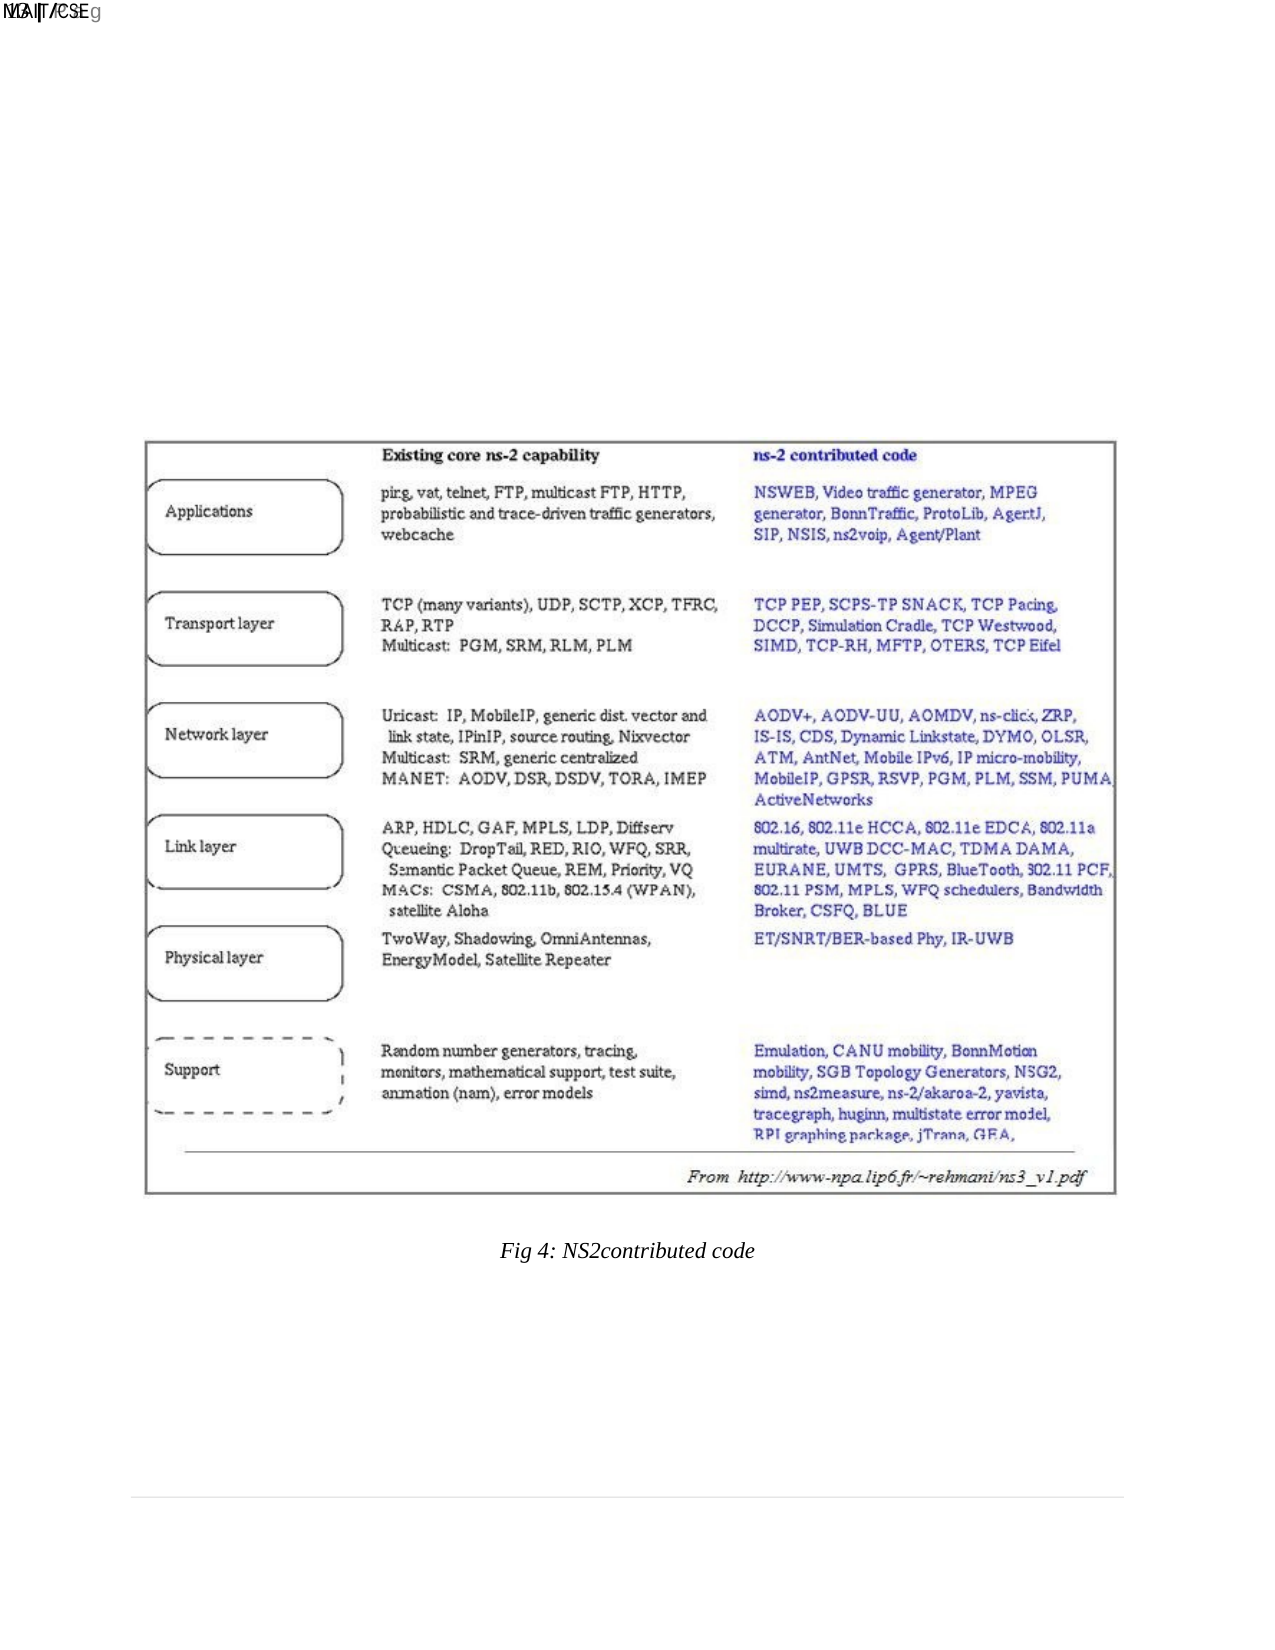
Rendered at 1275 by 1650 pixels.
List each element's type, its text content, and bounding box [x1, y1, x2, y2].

text Fig 4: NS2contributed code [347, 1237, 907, 1264]
picture [142, 437, 1121, 1199]
